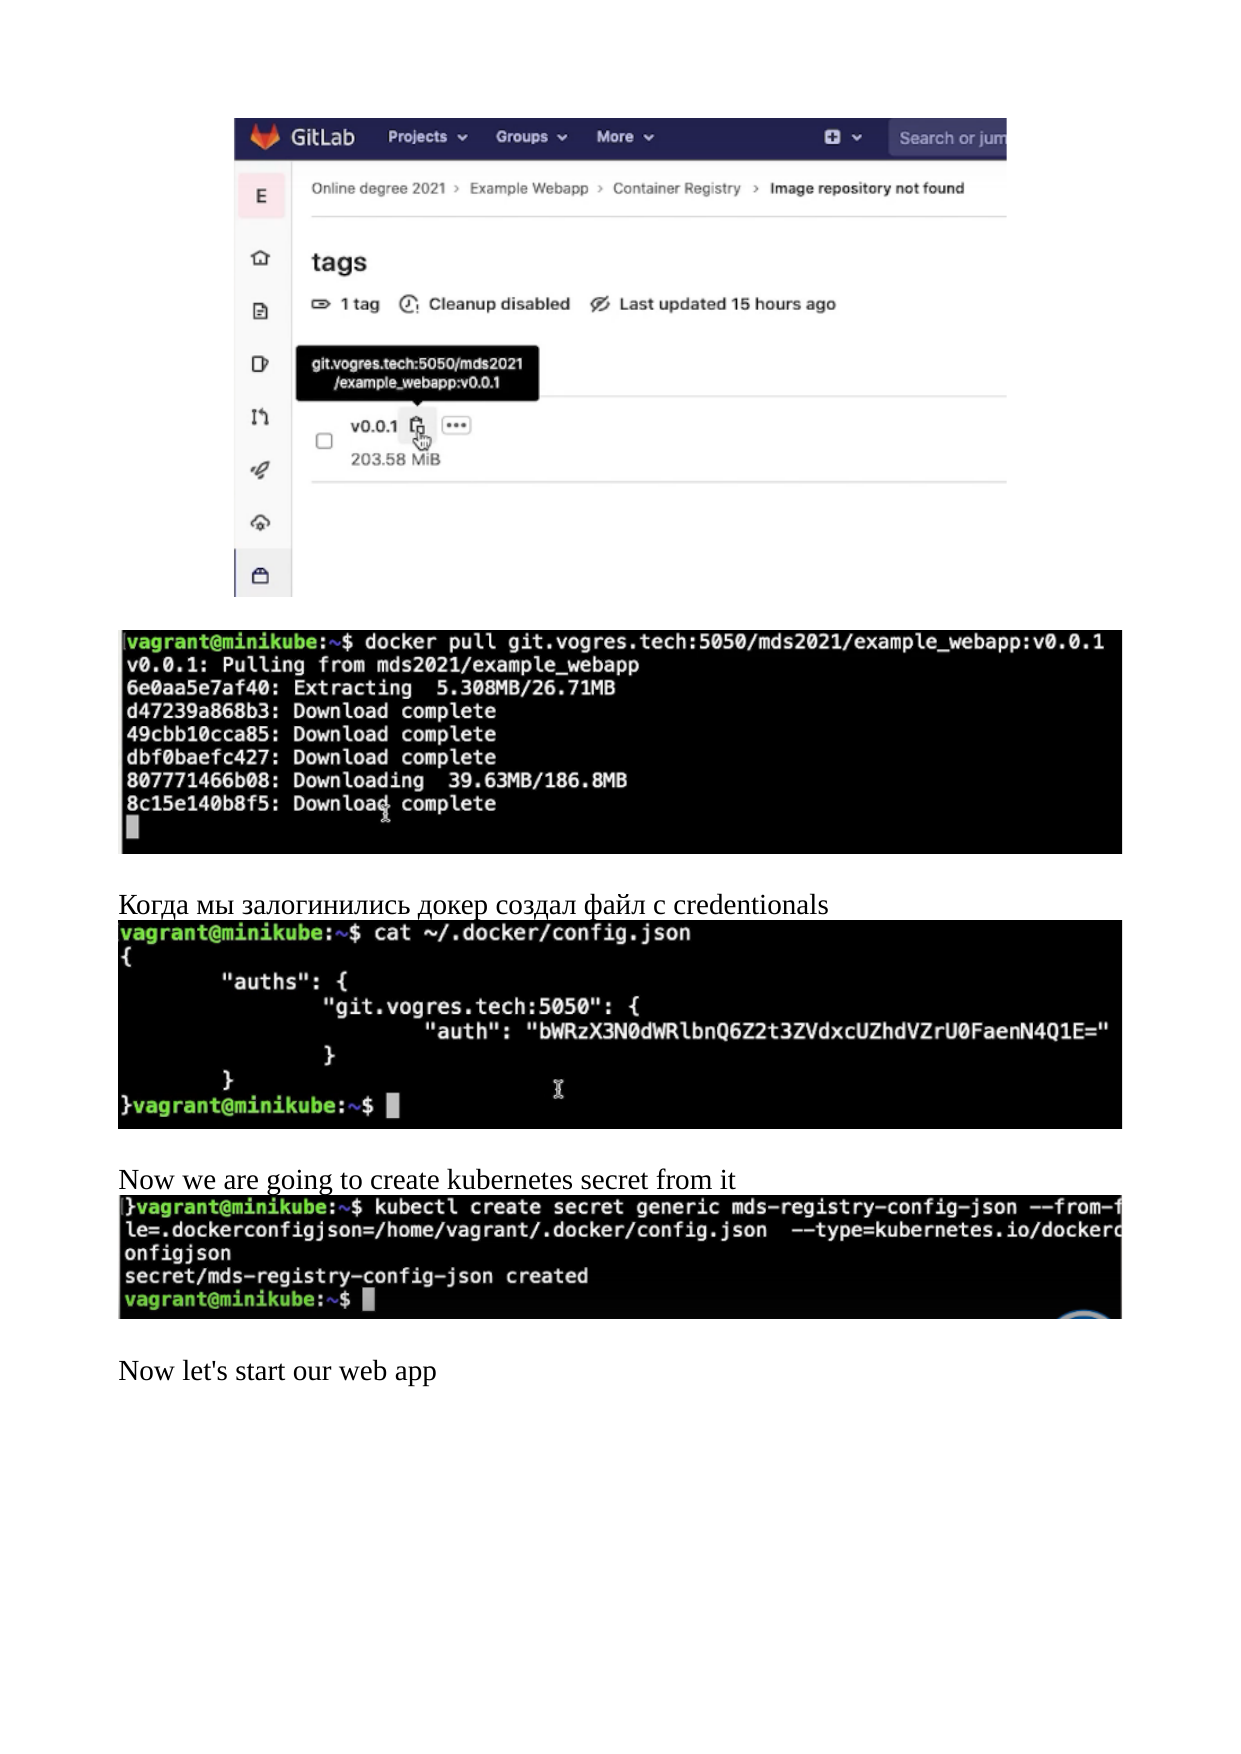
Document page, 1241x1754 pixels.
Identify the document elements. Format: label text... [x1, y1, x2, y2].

picture [118, 630, 1123, 854]
text Когда мы залогинились докер создал файл с credentionals [118, 887, 1122, 920]
picture [233, 118, 1007, 597]
text Now we are going to create kubernetes secret from it [118, 1162, 1122, 1195]
text Now let's start our web app [118, 1353, 1122, 1386]
picture [118, 1195, 1123, 1319]
picture [118, 920, 1123, 1129]
